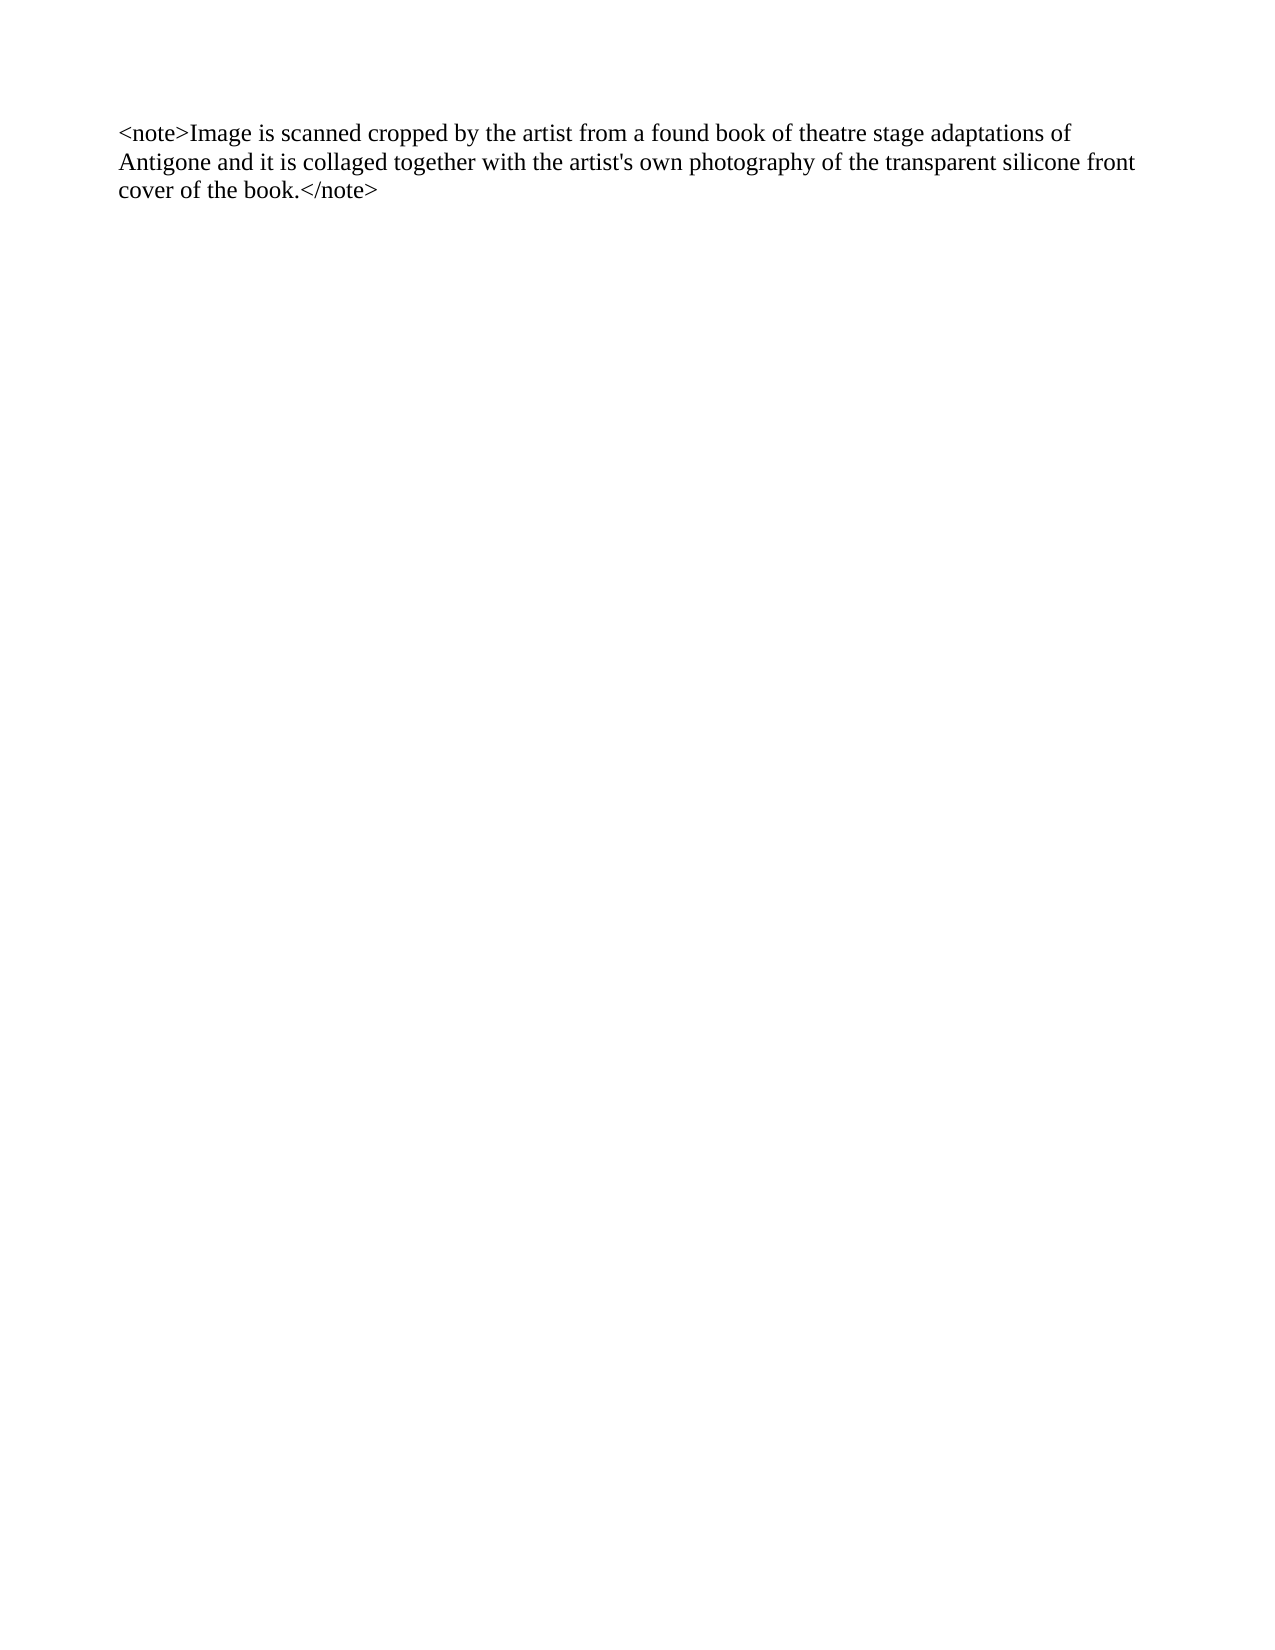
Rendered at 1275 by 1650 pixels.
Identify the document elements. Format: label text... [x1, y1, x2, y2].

text <note>Image is scanned cropped by the artist from a found book of theatre stage adaptations of Antigone and it is collaged together with the artist's own photography of the transparent silicone front cover of the book.</note> [118, 118, 1157, 204]
